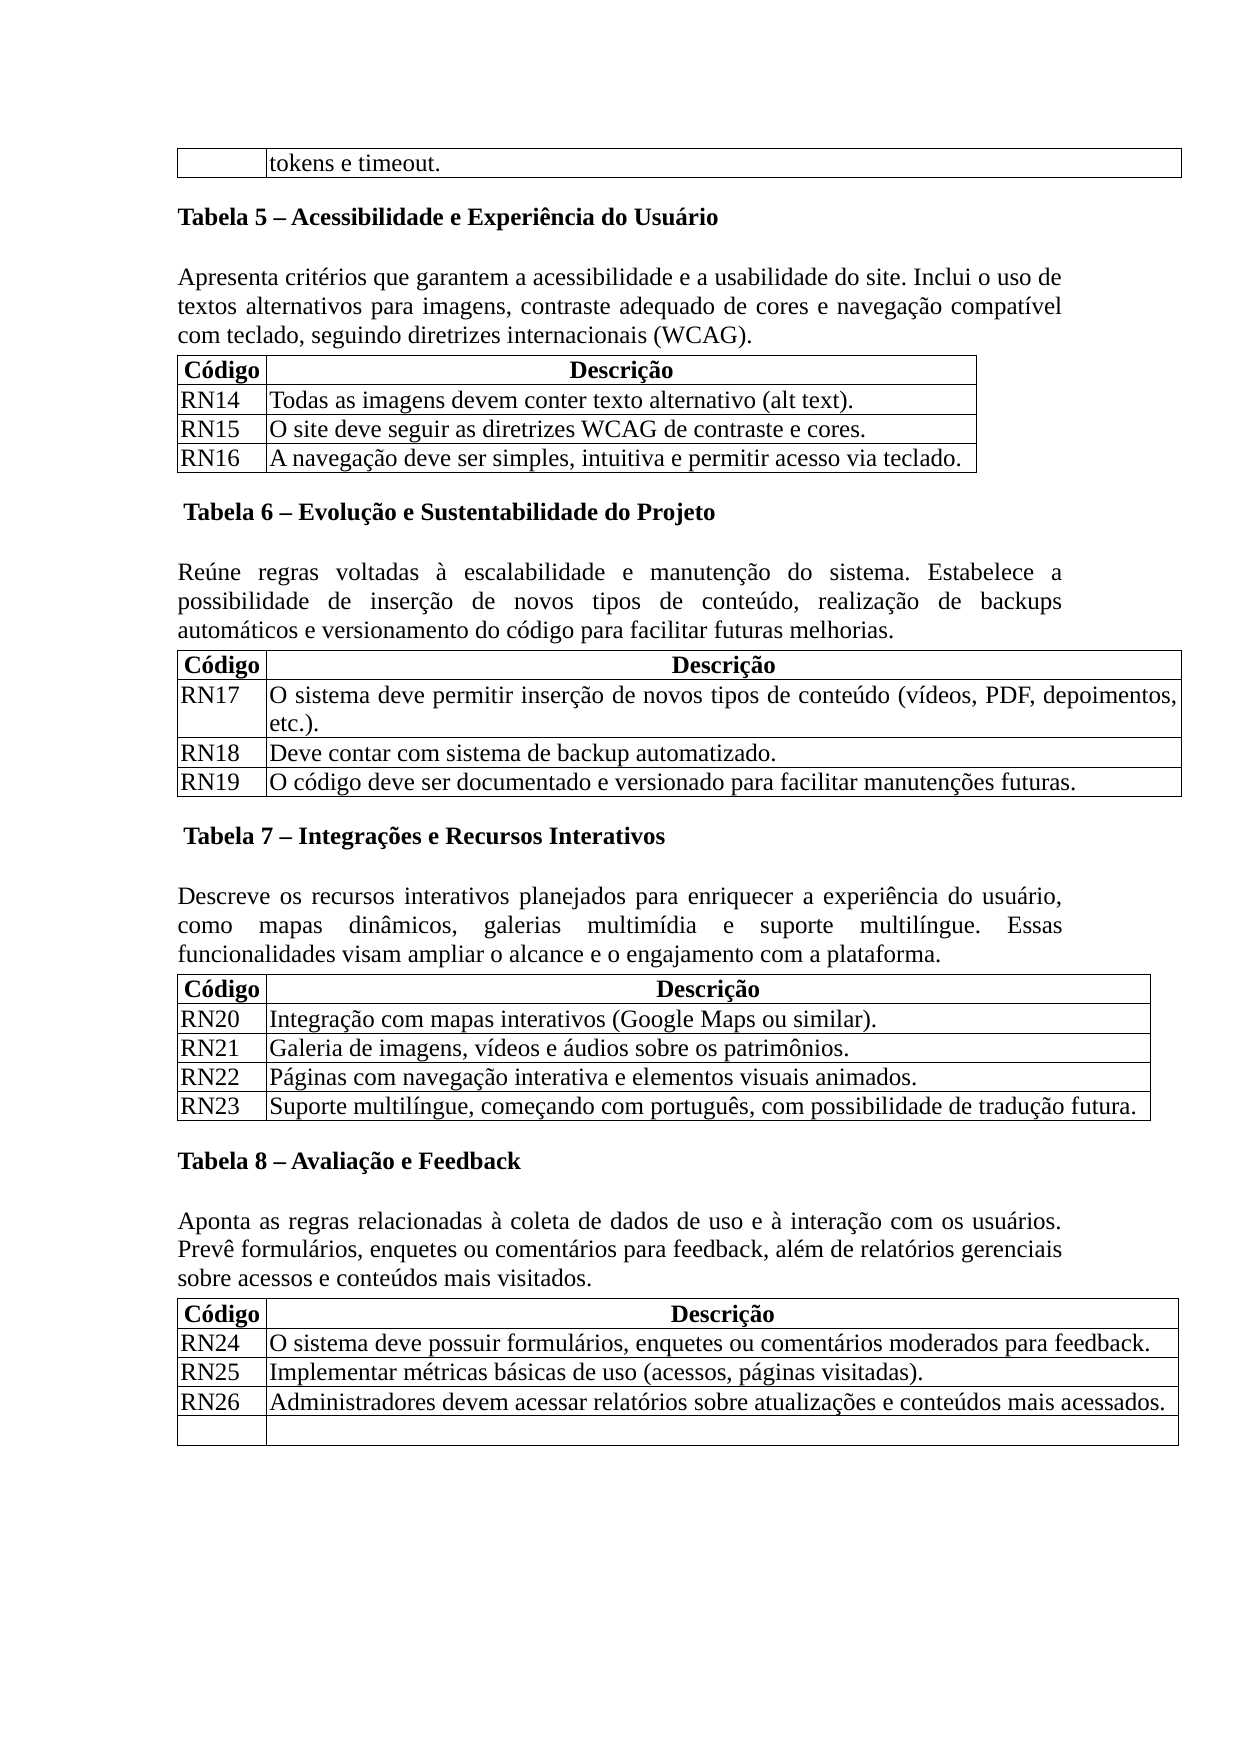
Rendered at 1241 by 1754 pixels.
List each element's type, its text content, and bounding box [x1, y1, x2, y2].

table_header Descrição [267, 1299, 1178, 1327]
table_cell RN25 [178, 1358, 266, 1386]
table_cell O sistema deve permitir inserção de novos tipos de conteúdo (vídeos, PDF, depoimentos, etc.). [267, 680, 1181, 737]
text Tabela 7 – Integrações e Recursos Interativos [177, 821, 1063, 850]
table_header Código [178, 975, 266, 1003]
table_cell [178, 149, 266, 177]
table_cell Integração com mapas interativos (Google Maps ou similar). [267, 1004, 1150, 1032]
table_cell O código deve ser documentado e versionado para facilitar manutenções futuras. [267, 768, 1181, 796]
table_header Descrição [267, 356, 976, 384]
table_cell Galeria de imagens, vídeos e áudios sobre os patrimônios. [267, 1034, 1150, 1062]
table_header Descrição [267, 651, 1181, 679]
table_cell RN20 [178, 1004, 266, 1032]
text Tabela 6 – Evolução e Sustentabilidade do Projeto [177, 497, 1063, 526]
table_cell RN18 [178, 738, 266, 767]
table_cell RN26 [178, 1387, 266, 1415]
table_cell RN15 [178, 415, 266, 443]
table_cell RN19 [178, 768, 266, 796]
table_cell RN22 [178, 1063, 266, 1091]
table_cell RN14 [178, 385, 266, 413]
table_cell [178, 1416, 266, 1444]
table_cell [267, 1416, 1178, 1444]
table_cell RN21 [178, 1034, 266, 1062]
table_cell Deve contar com sistema de backup automatizado. [267, 738, 1181, 767]
table_cell Administradores devem acessar relatórios sobre atualizações e conteúdos mais acessados. [267, 1387, 1178, 1415]
table_header Código [178, 356, 266, 384]
table_header Código [178, 1299, 266, 1327]
text Apresenta critérios que garantem a acessibilidade e a usabilidade do site. Inclui o uso de textos alternativos para imagens, contraste adequado de cores e navegação compatível com teclado, seguindo diretrizes internacionais (WCAG). [177, 262, 1063, 349]
table_cell RN16 [178, 444, 266, 472]
table_header Código [178, 651, 266, 679]
text Reúne regras voltadas à escalabilidade e manutenção do sistema. Estabelece a possibilidade de inserção de novos tipos de conteúdo, realização de backups automáticos e versionamento do código para facilitar futuras melhorias. [177, 557, 1063, 644]
table_cell Páginas com navegação interativa e elementos visuais animados. [267, 1063, 1150, 1091]
table_cell Suporte multilíngue, começando com português, com possibilidade de tradução futura. [267, 1092, 1150, 1120]
table_cell O site deve seguir as diretrizes WCAG de contraste e cores. [267, 415, 976, 443]
table_cell Todas as imagens devem conter texto alternativo (alt text). [267, 385, 976, 413]
table_cell A navegação deve ser simples, intuitiva e permitir acesso via teclado. [267, 444, 976, 472]
table_header Descrição [267, 975, 1150, 1003]
text Aponta as regras relacionadas à coleta de dados de uso e à interação com os usuários. Prevê formulários, enquetes ou comentários para feedback, além de relatórios gerenciais sobre acessos e conteúdos mais visitados. [177, 1206, 1063, 1292]
text Tabela 8 – Avaliação e Feedback [177, 1146, 1063, 1174]
text Tabela 5 – Acessibilidade e Experiência do Usuário [177, 202, 1063, 231]
table_cell Implementar métricas básicas de uso (acessos, páginas visitadas). [267, 1358, 1178, 1386]
table_cell RN17 [178, 680, 266, 737]
text Descreve os recursos interativos planejados para enriquecer a experiência do usuário, como mapas dinâmicos, galerias multimídia e suporte multilíngue. Essas funcionalidades visam ampliar o alcance e o engajamento com a plataforma. [177, 881, 1063, 968]
table_cell tokens e timeout. [267, 149, 1181, 177]
table_cell RN23 [178, 1092, 266, 1120]
table_cell RN24 [178, 1329, 266, 1357]
table_cell O sistema deve possuir formulários, enquetes ou comentários moderados para feedback. [267, 1329, 1178, 1357]
